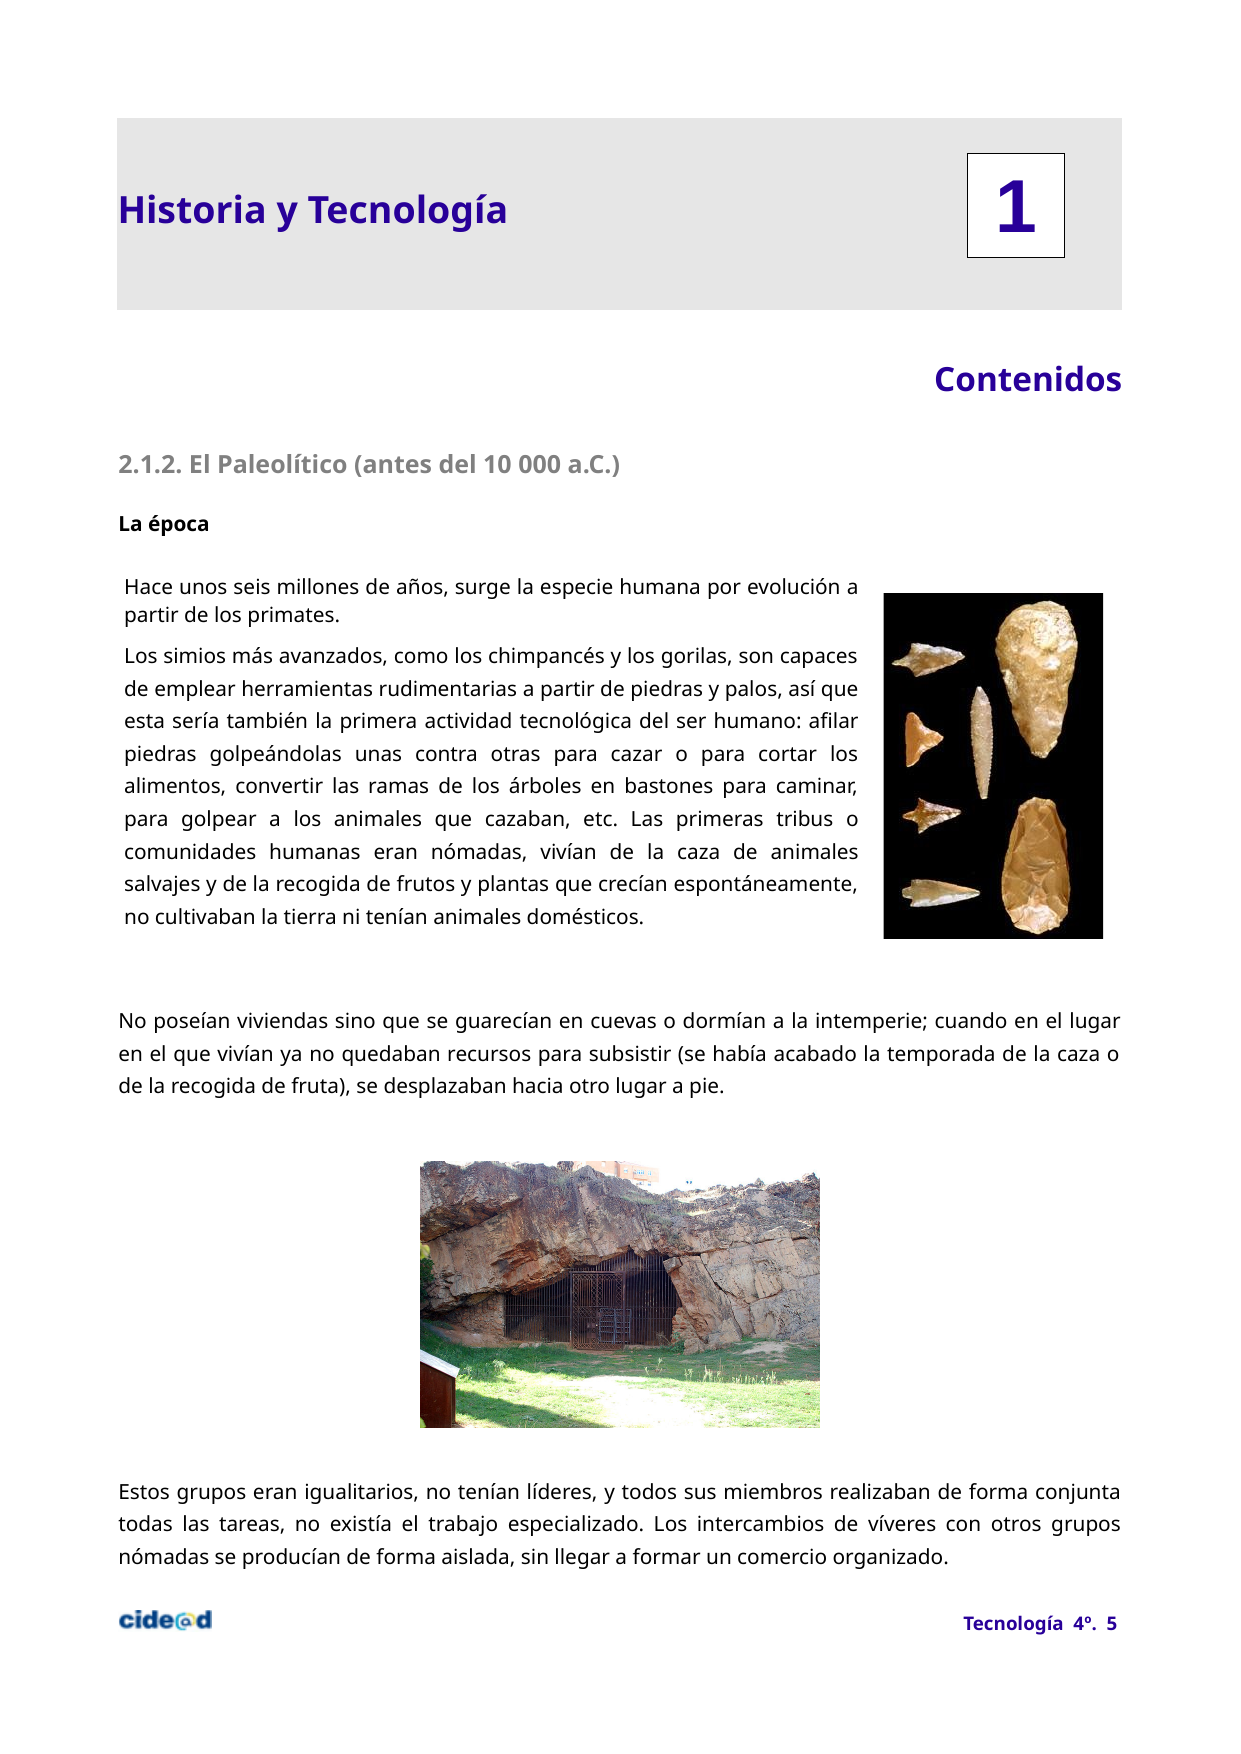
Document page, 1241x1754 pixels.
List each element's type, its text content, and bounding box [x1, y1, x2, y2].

table_header Hace unos seis millones de años, surge la especie humana por evolución a partir de los primates. Los simios más avanzados, como los chimpancés y los gorilas, son capaces de emplear herramientas rudimentarias a partir de piedras y palos, así que esta sería también la primera actividad tecnológica del ser humano: afilar piedras golpeándolas unas contra otras para cazar o para cortar los alimentos, convertir las ramas de los árboles en bastones para caminar, para golpear a los animales que cazaban, etc. Las primeras tribus o comunidades humanas eran nómadas, vivían de la caza de animales salvajes y de la recogida de frutos y plantas que crecían espontáneamente, no cultivaban la tierra ni tenían animales domésticos. [118, 566, 865, 972]
text Estos grupos eran igualitarios, no tenían líderes, y todos sus miembros realizaban de forma conjunta todas las tareas, no existía el trabajo especializado. Los intercambios de víveres con otros grupos nómadas se producían de forma aislada, sin llegar a formar un comercio organizado. [118, 1477, 1122, 1571]
picture [883, 593, 1104, 939]
text No poseían viviendas sino que se guarecían en cuevas o dormían a la intemperie; cuando en el lugar en el que vivían ya no quedaban recursos para subsistir (se había acabado la temporada de la caza o de la recogida de fruta), se desplazaban hacia otro lugar a pie. [118, 1006, 1122, 1100]
picture [420, 1161, 820, 1428]
text Contenidos [118, 356, 1122, 401]
picture [118, 1610, 212, 1632]
table_header [865, 566, 1122, 972]
text La época [118, 509, 1122, 538]
table_header Historia y Tecnología [117, 118, 1122, 310]
text 2.1.2. El Paleolítico (antes del 10 000 a.C.) [118, 447, 1122, 481]
